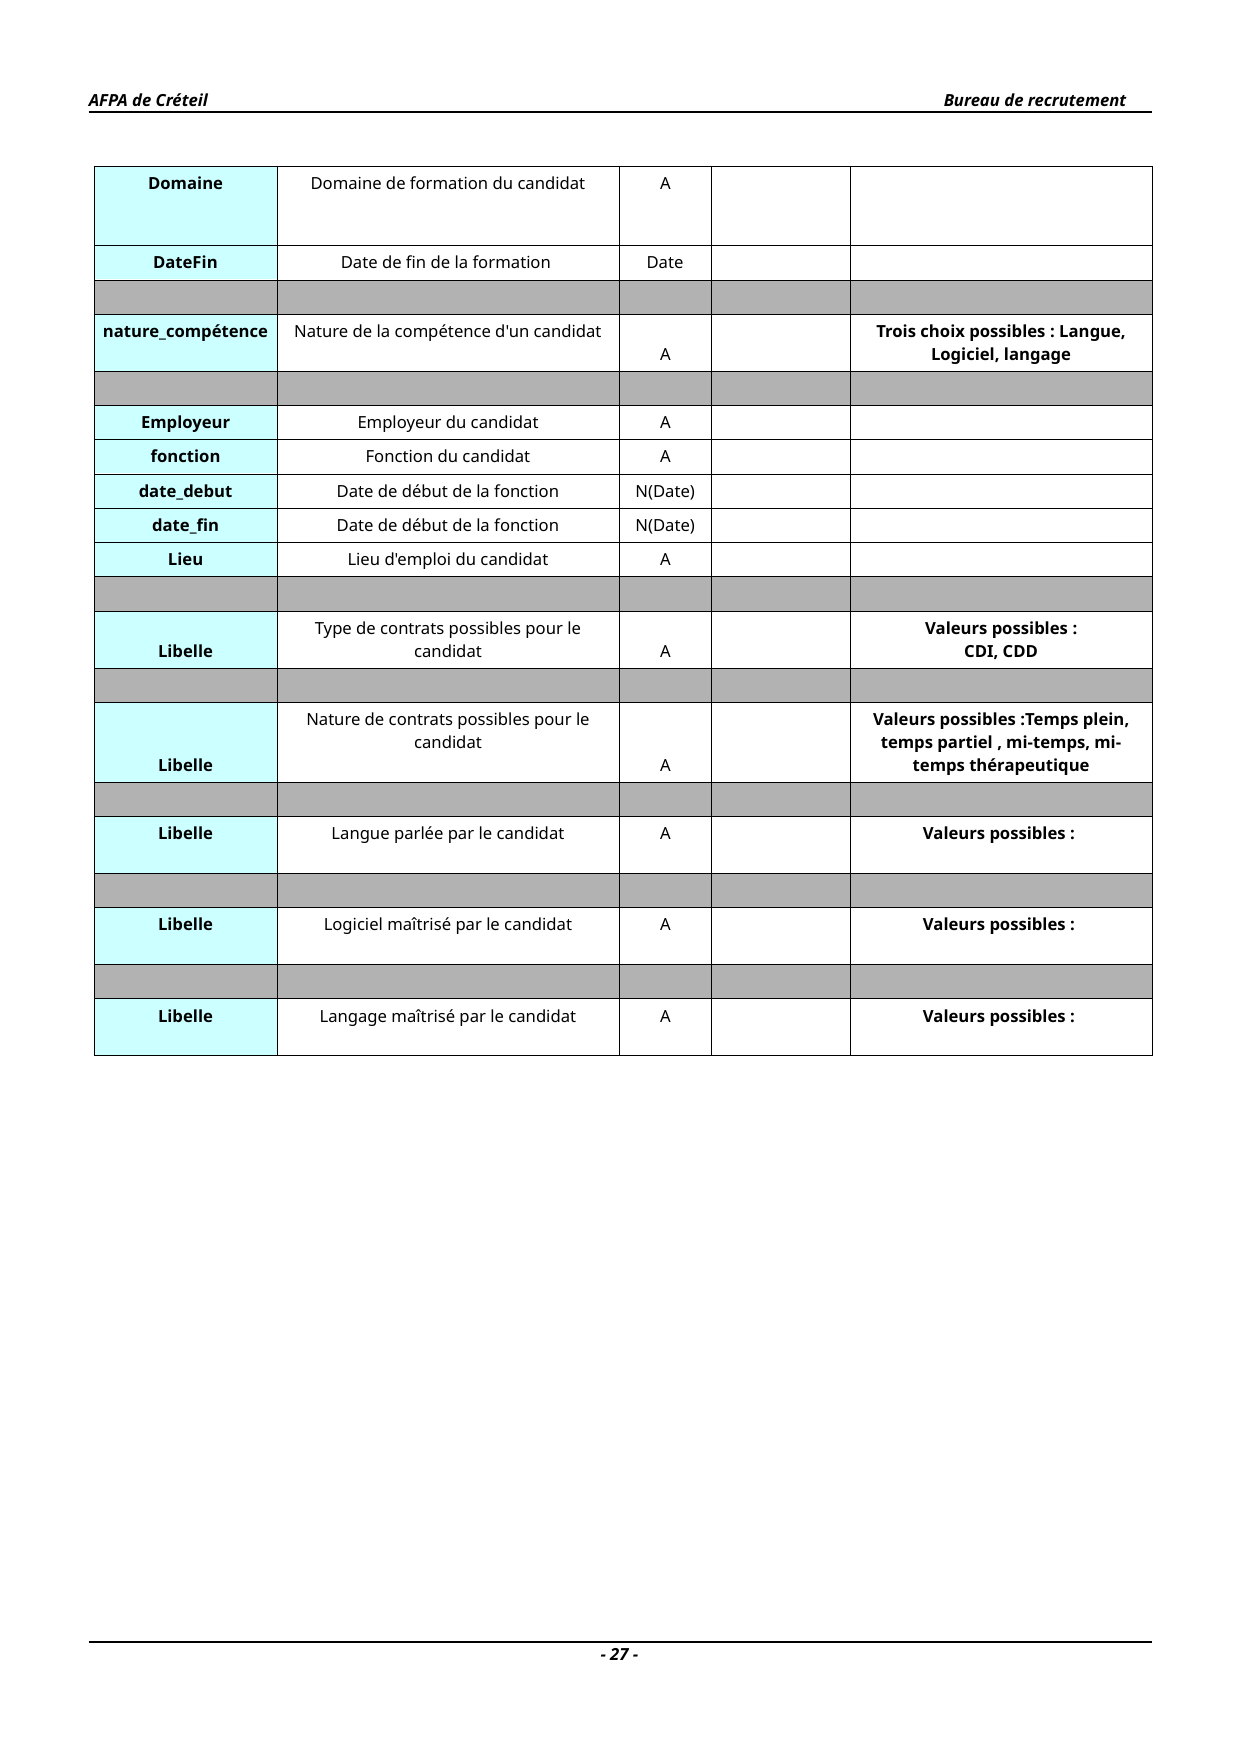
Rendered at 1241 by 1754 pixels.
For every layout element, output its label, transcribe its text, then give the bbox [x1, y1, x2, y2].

table_cell A [620, 167, 711, 245]
table_cell Valeurs possibles : [851, 999, 1152, 1055]
table_cell [620, 965, 711, 998]
table_cell [851, 669, 1152, 702]
table_cell [95, 577, 277, 611]
table_cell Valeurs possibles :Temps plein, temps partiel , mi-temps, mi-temps thérapeutique [851, 703, 1152, 782]
table_cell [620, 669, 711, 702]
table_cell nature_compétence [95, 315, 277, 371]
table_cell [712, 577, 850, 611]
table_cell Domaine [95, 167, 277, 245]
table_cell [851, 475, 1152, 508]
table_cell A [620, 543, 711, 576]
table_cell [851, 167, 1152, 245]
table_cell [278, 577, 619, 611]
table_cell [851, 874, 1152, 907]
table_cell [278, 783, 619, 816]
table_cell N(Date) [620, 509, 711, 542]
table_cell [620, 281, 711, 314]
table_cell [712, 406, 850, 439]
table_cell [278, 965, 619, 998]
table_cell [95, 372, 277, 405]
table_cell [95, 965, 277, 998]
table_cell Valeurs possibles : [851, 817, 1152, 873]
table_cell Logiciel maîtrisé par le candidat [278, 908, 619, 964]
table_cell [712, 612, 850, 668]
table_cell Fonction du candidat [278, 440, 619, 473]
table_cell [851, 406, 1152, 439]
table_cell Employeur du candidat [278, 406, 619, 439]
table_cell DateFin [95, 246, 277, 279]
table_cell Nature de la compétence d'un candidat [278, 315, 619, 371]
table_cell Date de début de la fonction [278, 509, 619, 542]
table_cell [712, 475, 850, 508]
table_cell [712, 783, 850, 816]
table_cell Langue parlée par le candidat [278, 817, 619, 873]
table_cell Lieu d'emploi du candidat [278, 543, 619, 576]
table_cell A [620, 908, 711, 964]
table_cell [712, 281, 850, 314]
table_cell [712, 965, 850, 998]
table_cell [712, 372, 850, 405]
table_cell Trois choix possibles : Langue, Logiciel, langage [851, 315, 1152, 371]
table_cell [712, 908, 850, 964]
table_cell Langage maîtrisé par le candidat [278, 999, 619, 1055]
table_cell Type de contrats possibles pour le candidat [278, 612, 619, 668]
table_cell N(Date) [620, 475, 711, 508]
table_cell [712, 817, 850, 873]
table_cell Lieu [95, 543, 277, 576]
table_cell [851, 509, 1152, 542]
table_cell Libelle [95, 999, 277, 1055]
table_cell date_debut [95, 475, 277, 508]
table_cell [712, 440, 850, 473]
table_cell [95, 874, 277, 907]
table_cell Libelle [95, 817, 277, 873]
table_cell Date [620, 246, 711, 279]
table_cell [851, 965, 1152, 998]
table_cell Employeur [95, 406, 277, 439]
table_cell A [620, 817, 711, 873]
table_cell [278, 874, 619, 907]
table_cell [712, 246, 850, 279]
table_cell [620, 783, 711, 816]
table_cell A [620, 999, 711, 1055]
table_cell [851, 246, 1152, 279]
table_cell [620, 372, 711, 405]
table_cell [712, 874, 850, 907]
table_cell [712, 509, 850, 542]
table_cell Libelle [95, 908, 277, 964]
table_cell [712, 999, 850, 1055]
table_cell [712, 669, 850, 702]
table_cell [278, 372, 619, 405]
table_cell [95, 669, 277, 702]
table_cell A [620, 315, 711, 371]
table_cell A [620, 406, 711, 439]
table_cell [278, 281, 619, 314]
table_cell Valeurs possibles : CDI, CDD [851, 612, 1152, 668]
table_cell Date de fin de la formation [278, 246, 619, 279]
table_cell [95, 783, 277, 816]
table_cell Libelle [95, 612, 277, 668]
table_cell [712, 703, 850, 782]
table_cell [851, 440, 1152, 473]
table_cell [851, 543, 1152, 576]
table_cell [851, 372, 1152, 405]
table_cell Valeurs possibles : [851, 908, 1152, 964]
table_cell A [620, 703, 711, 782]
table_cell A [620, 612, 711, 668]
table_cell [851, 281, 1152, 314]
table_cell fonction [95, 440, 277, 473]
table_cell [620, 577, 711, 611]
table_cell [712, 167, 850, 245]
table_cell [712, 543, 850, 576]
table_cell Nature de contrats possibles pour le candidat [278, 703, 619, 782]
table_cell Libelle [95, 703, 277, 782]
table_cell [712, 315, 850, 371]
table_cell [95, 281, 277, 314]
table_cell [851, 783, 1152, 816]
table_cell Domaine de formation du candidat [278, 167, 619, 245]
table_cell [278, 669, 619, 702]
table_cell date_fin [95, 509, 277, 542]
table_cell [851, 577, 1152, 611]
table_cell [620, 874, 711, 907]
table_cell A [620, 440, 711, 473]
table_cell Date de début de la fonction [278, 475, 619, 508]
